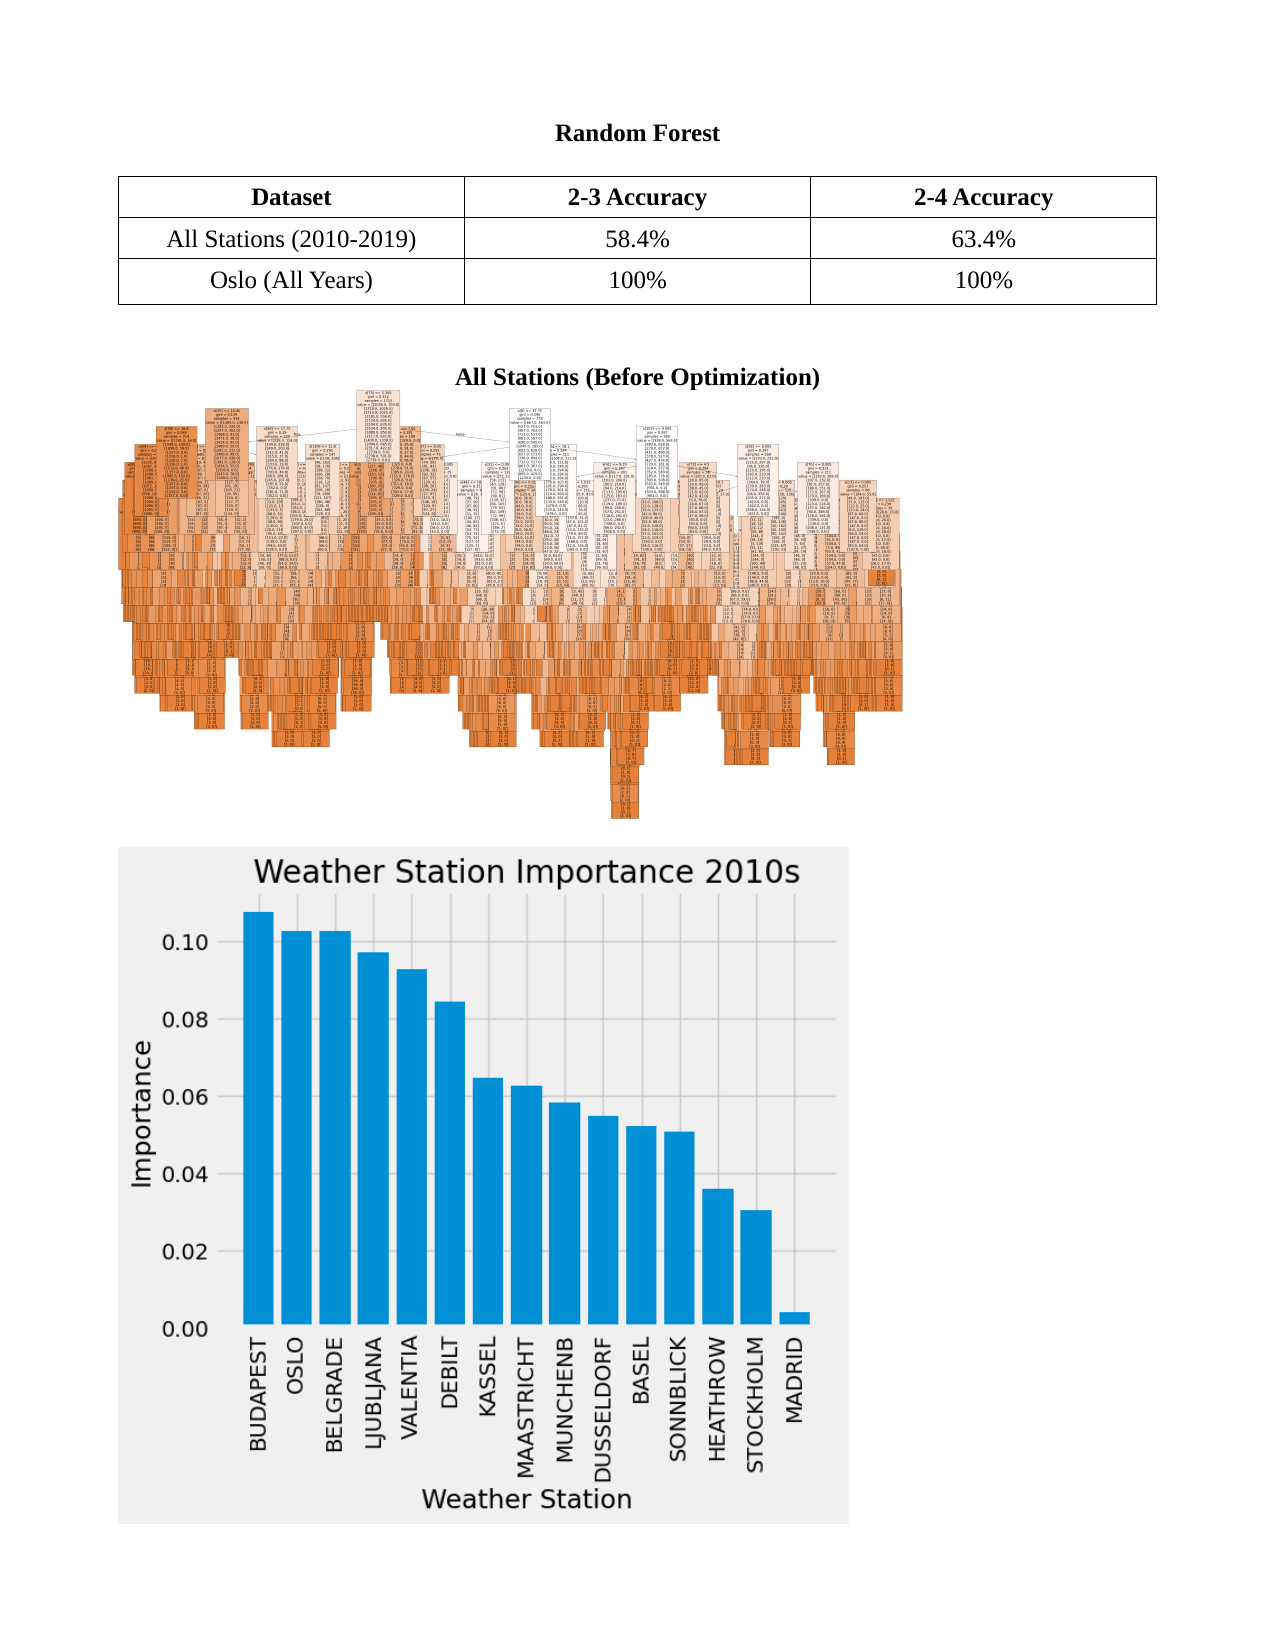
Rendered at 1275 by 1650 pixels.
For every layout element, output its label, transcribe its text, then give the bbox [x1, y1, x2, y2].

table_header 2-4 Accuracy [811, 177, 1156, 217]
text Random Forest [118, 118, 1157, 147]
picture [118, 847, 849, 1524]
table_cell 100% [465, 259, 810, 303]
text All Stations (Before Optimization) [118, 362, 1157, 391]
picture [118, 390, 903, 819]
table_cell 100% [811, 259, 1156, 303]
table_header Dataset [119, 177, 464, 217]
table_header 2-3 Accuracy [465, 177, 810, 217]
table_cell All Stations (2010-2019) [119, 218, 464, 258]
table_cell 63.4% [811, 218, 1156, 258]
table_cell Oslo (All Years) [119, 259, 464, 303]
table_cell 58.4% [465, 218, 810, 258]
